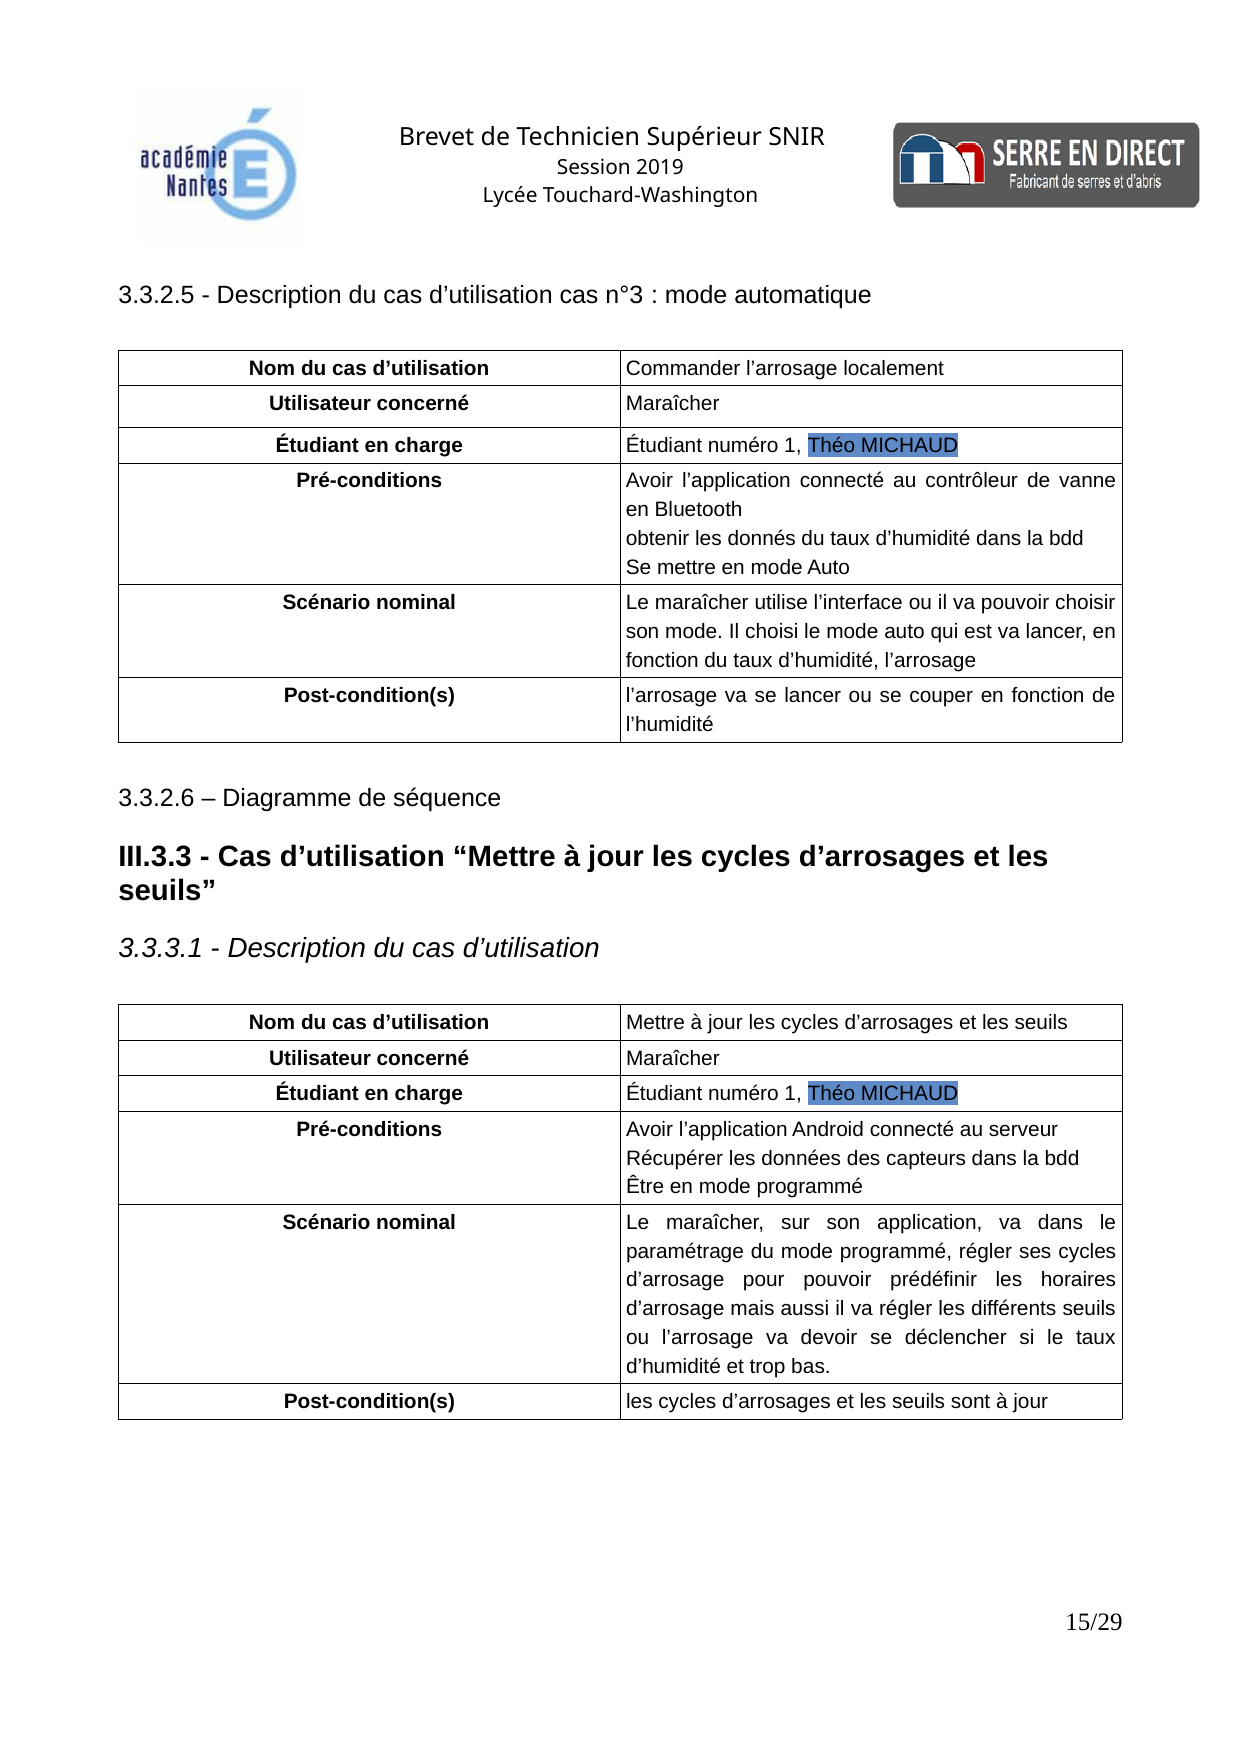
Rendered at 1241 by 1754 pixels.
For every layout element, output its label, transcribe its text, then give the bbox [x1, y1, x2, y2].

table_cell Avoir l’application connecté au contrôleur de vanne en Bluetooth obtenir les donnés du taux d’humidité dans la bdd Se mettre en mode Auto [621, 464, 1122, 584]
table_cell Pré-conditions [119, 464, 620, 584]
table_cell Post-condition(s) [119, 678, 620, 742]
table_cell Avoir l’application Android connecté au serveur Récupérer les données des capteurs dans la bdd Être en mode programmé [621, 1112, 1122, 1204]
table_cell Étudiant numéro 1, Théo MICHAUD [621, 428, 1122, 462]
table_cell Utilisateur concerné [119, 386, 620, 427]
picture [888, 120, 1203, 212]
table_cell Étudiant en charge [119, 428, 620, 462]
table_header Commander l’arrosage localement [621, 351, 1122, 385]
table_cell Le maraîcher, sur son application, va dans le paramétrage du mode programmé, régler ses cycles d’arrosage pour pouvoir prédéfinir les horaires d’arrosage mais aussi il va régler les différents seuils ou l’arrosage va devoir se déclencher si le taux d’humidité et trop bas. [621, 1205, 1122, 1383]
subtitle 3.3.3.1 - Description du cas d’utilisation [118, 931, 1122, 963]
table_cell Étudiant numéro 1, Théo MICHAUD [621, 1076, 1122, 1111]
subtitle 3.3.2.5 - Description du cas d’utilisation cas n°3 : mode automatique [118, 280, 1122, 308]
table_header Nom du cas d’utilisation [119, 1005, 620, 1040]
table_cell Post-condition(s) [119, 1384, 620, 1419]
table_cell l’arrosage va se lancer ou se couper en fonction de l’humidité [621, 678, 1122, 742]
table_cell Utilisateur concerné [119, 1041, 620, 1075]
table_cell Maraîcher [621, 386, 1122, 427]
table_cell Pré-conditions [119, 1112, 620, 1204]
table_cell Étudiant en charge [119, 1076, 620, 1111]
table_cell Le maraîcher utilise l’interface ou il va pouvoir choisir son mode. Il choisi le mode auto qui est va lancer, en fonction du taux d’humidité, l’arrosage [621, 585, 1122, 677]
table_cell les cycles d’arrosages et les seuils sont à jour [621, 1384, 1122, 1419]
table_cell Scénario nominal [119, 1205, 620, 1383]
table_header Mettre à jour les cycles d’arrosages et les seuils [621, 1005, 1122, 1040]
table_header Nom du cas d’utilisation [119, 351, 620, 385]
picture [113, 86, 322, 248]
table_cell Scénario nominal [119, 585, 620, 677]
subtitle 3.3.2.6 – Diagramme de séquence [118, 783, 1122, 812]
subtitle III.3.3 - Cas d’utilisation “Mettre à jour les cycles d’arrosages et les seuils” [118, 839, 1122, 906]
table_cell Maraîcher [621, 1041, 1122, 1075]
